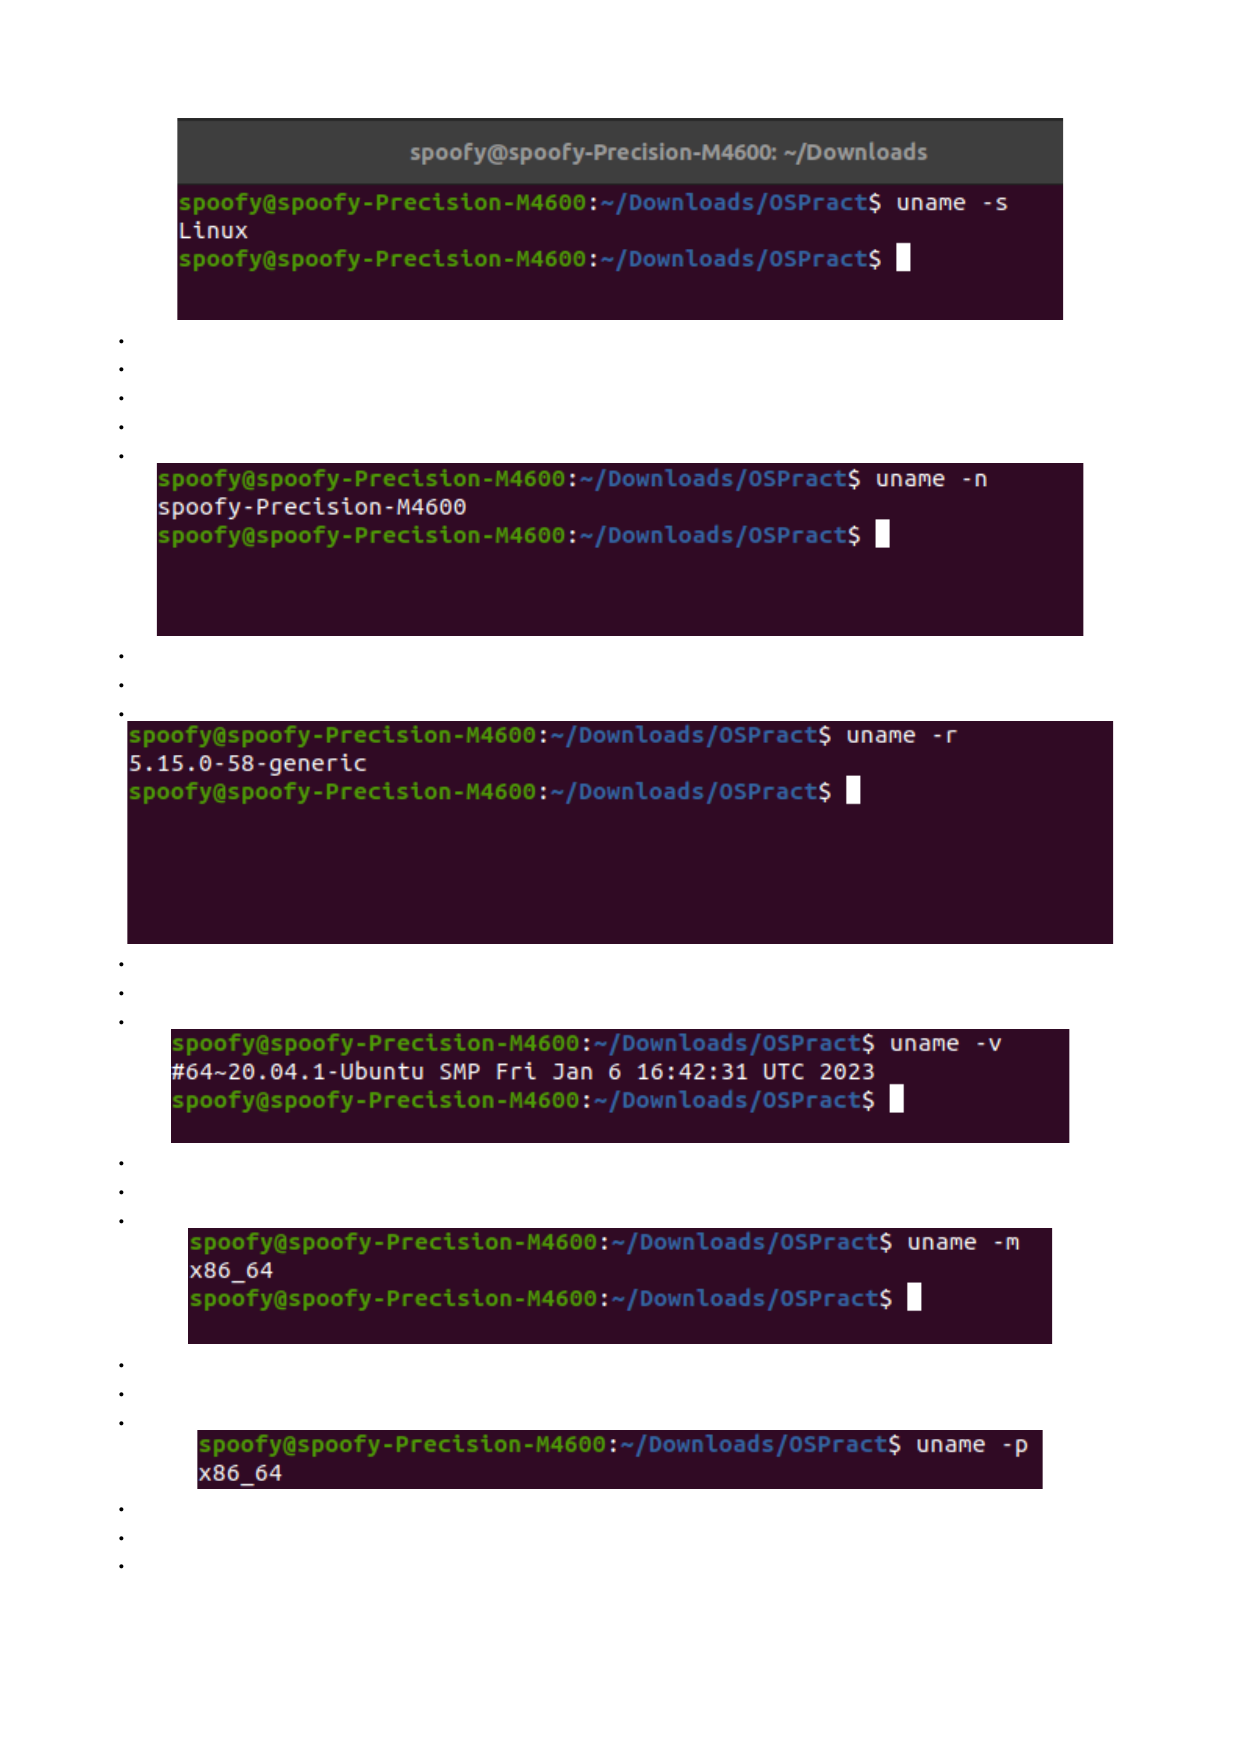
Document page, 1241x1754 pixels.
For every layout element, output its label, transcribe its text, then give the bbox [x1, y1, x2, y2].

picture [197, 1430, 1043, 1489]
picture [177, 118, 1064, 320]
text . [118, 1030, 1122, 1171]
picture [188, 1228, 1053, 1344]
text . [118, 406, 1122, 435]
text . [118, 1373, 1122, 1402]
picture [127, 721, 1114, 944]
text . [118, 118, 1122, 348]
picture [171, 1029, 1070, 1143]
text . [118, 1517, 1122, 1546]
text . [118, 348, 1122, 377]
text . [118, 463, 1122, 664]
text . [118, 377, 1122, 406]
text . [118, 1200, 1122, 1228]
text . [118, 1228, 1122, 1373]
text . [118, 1001, 1122, 1030]
text . [118, 1402, 1122, 1430]
text . [118, 1546, 1122, 1574]
text . [118, 722, 1122, 972]
text . [118, 693, 1122, 722]
text . [118, 972, 1122, 1001]
text . [118, 435, 1122, 463]
text . [118, 1430, 1122, 1517]
text . [118, 1171, 1122, 1200]
text . [118, 664, 1122, 693]
picture [156, 463, 1084, 636]
